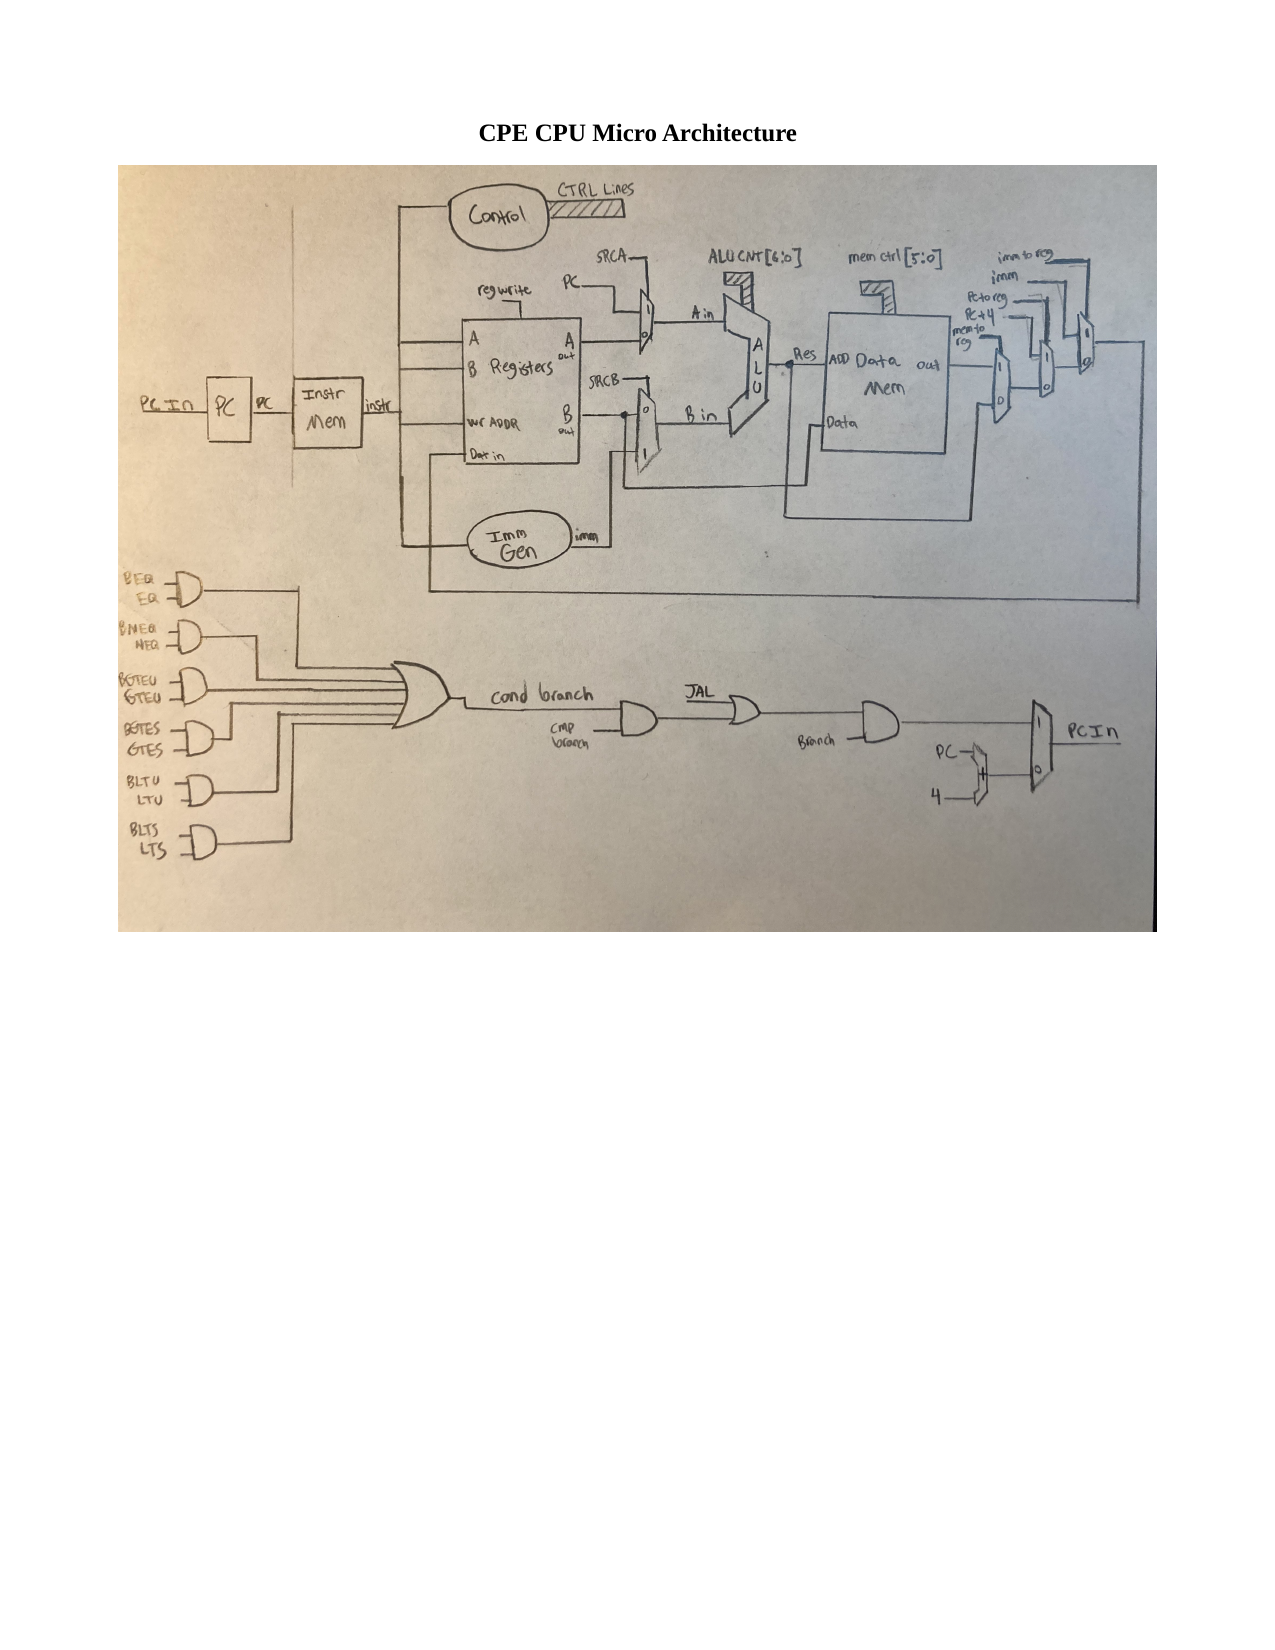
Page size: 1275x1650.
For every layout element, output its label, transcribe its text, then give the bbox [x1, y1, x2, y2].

text CPE CPU Micro Architecture [118, 118, 1157, 147]
picture [118, 165, 1157, 932]
